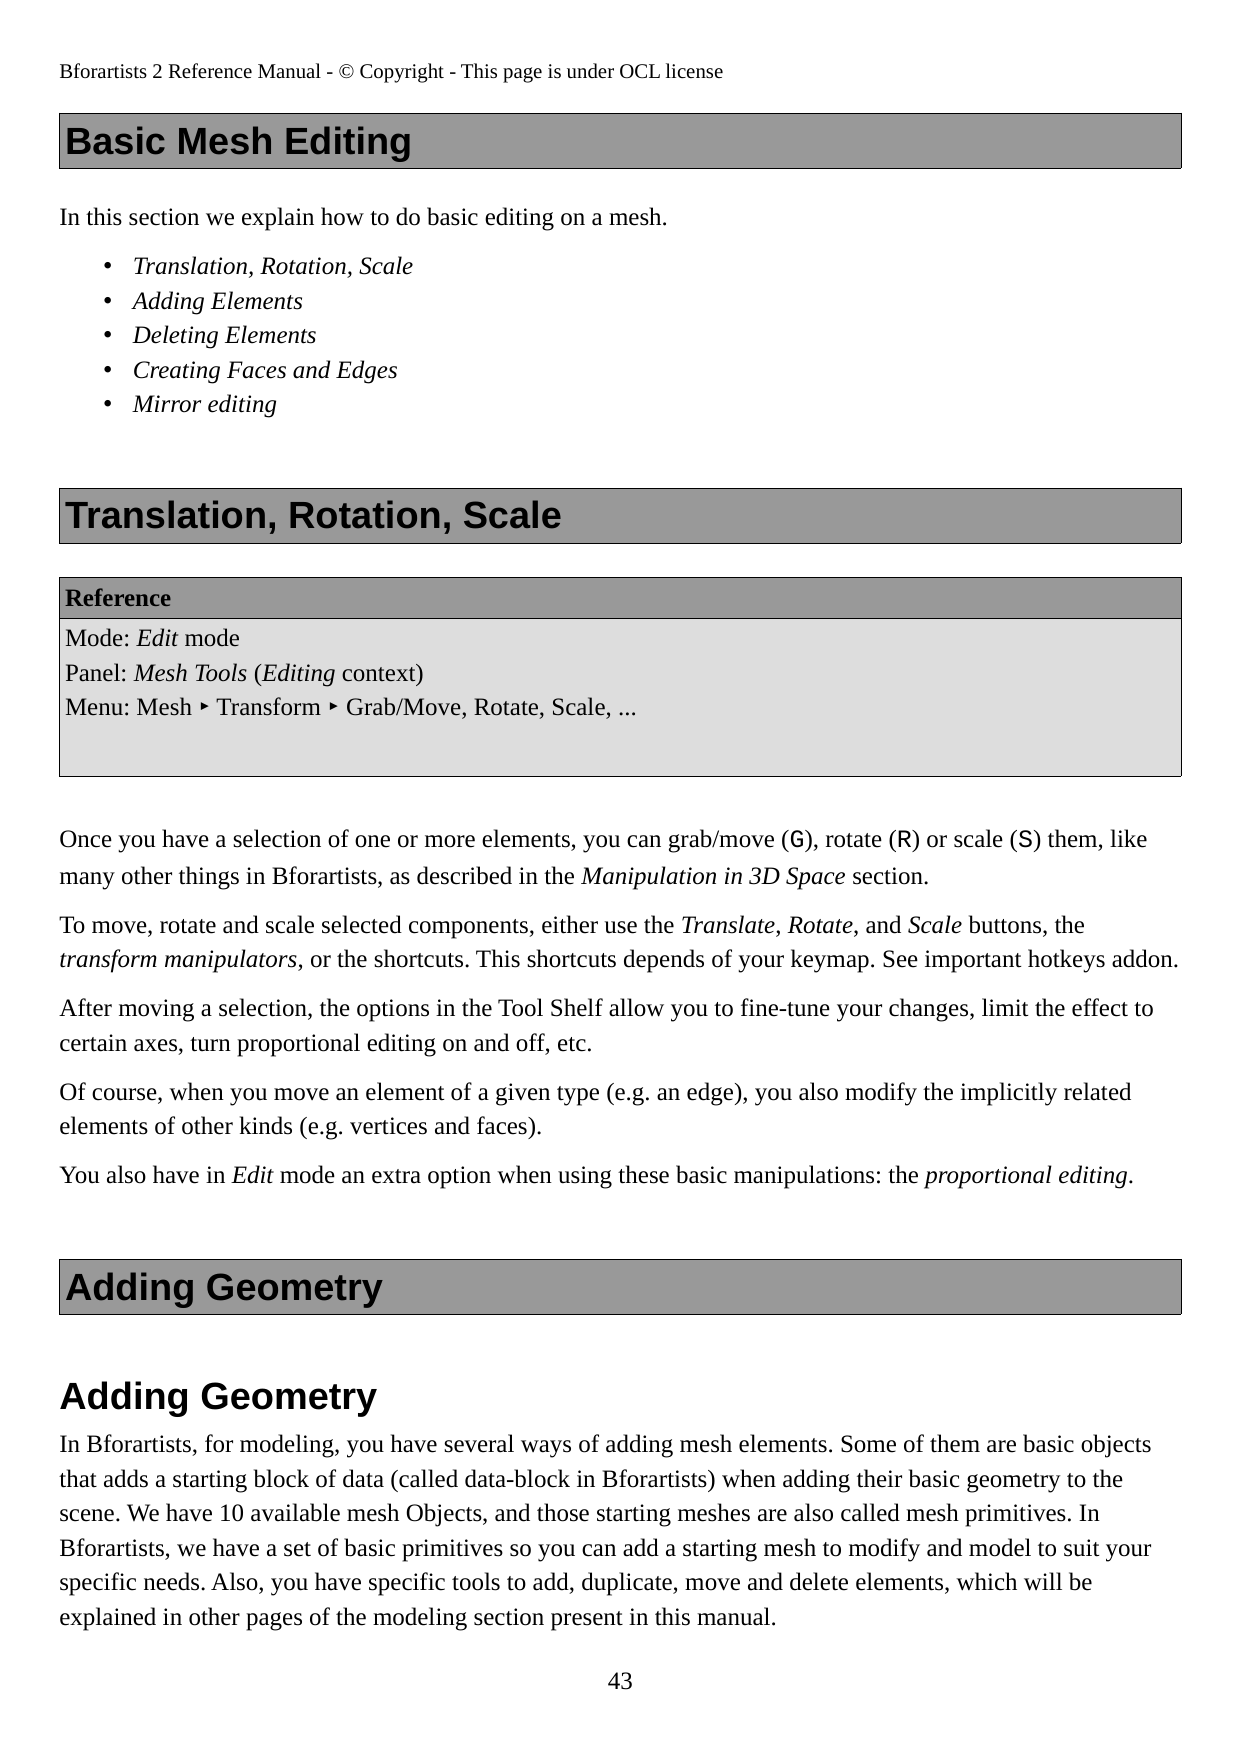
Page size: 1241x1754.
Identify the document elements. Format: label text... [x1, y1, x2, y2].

table_cell Mode: Edit mode Panel: Mesh Tools (Editing context) Menu: Mesh ‣ Transform ‣ Grab/Move, Rotate, Scale, ... [60, 619, 1181, 776]
text Once you have a selection of one or more elements, you can grab/move (G), rotate (R) or scale (S) them, like many other things in Bforartists, as described in the Manipulation in 3D Space section. [59, 824, 1181, 889]
text Of course, when you move an element of a given type (e.g. an edge), you also modify the implicitly related elements of other kinds (e.g. vertices and faces). [59, 1077, 1181, 1140]
table_header Translation, Rotation, Scale [60, 489, 1181, 543]
text In Bforartists, for modeling, you have several ways of adding mesh elements. Some of them are basic objects that adds a starting block of data (called data-block in Bforartists) when adding their basic geometry to the scene. We have 10 available mesh Objects, and those starting meshes are also called mesh primitives. In Bforartists, we have a set of basic primitives so you can add a starting mesh to modify and model to suit your specific needs. Also, you have specific tools to add, duplicate, move and delete elements, which will be explained in other pages of the modeling section present in this manual. [59, 1429, 1181, 1631]
list Creating Faces and Edges [103, 355, 1181, 384]
table_header Adding Geometry [60, 1260, 1181, 1314]
list Translation, Rotation, Scale [103, 251, 1181, 280]
list Deleting Elements [103, 320, 1181, 349]
list Adding Elements [103, 286, 1181, 315]
list Mirror editing [103, 389, 1181, 418]
table_header Basic Mesh Editing [60, 114, 1181, 168]
text In this section we explain how to do basic editing on a mesh. [59, 202, 1181, 231]
subtitle Adding Geometry [59, 1373, 1181, 1417]
text To move, rotate and scale selected components, either use the Translate, Rotate, and Scale buttons, the transform manipulators, or the shortcuts. This shortcuts depends of your keymap. See important hotkeys addon. [59, 910, 1181, 973]
text You also have in Edit mode an extra option when using these basic manipulations: the proportional editing. [59, 1161, 1181, 1189]
text After moving a selection, the options in the Tool Shelf allow you to fine-tune your changes, limit the effect to certain axes, turn proportional editing on and off, etc. [59, 993, 1181, 1057]
table_header Reference [60, 578, 1181, 618]
